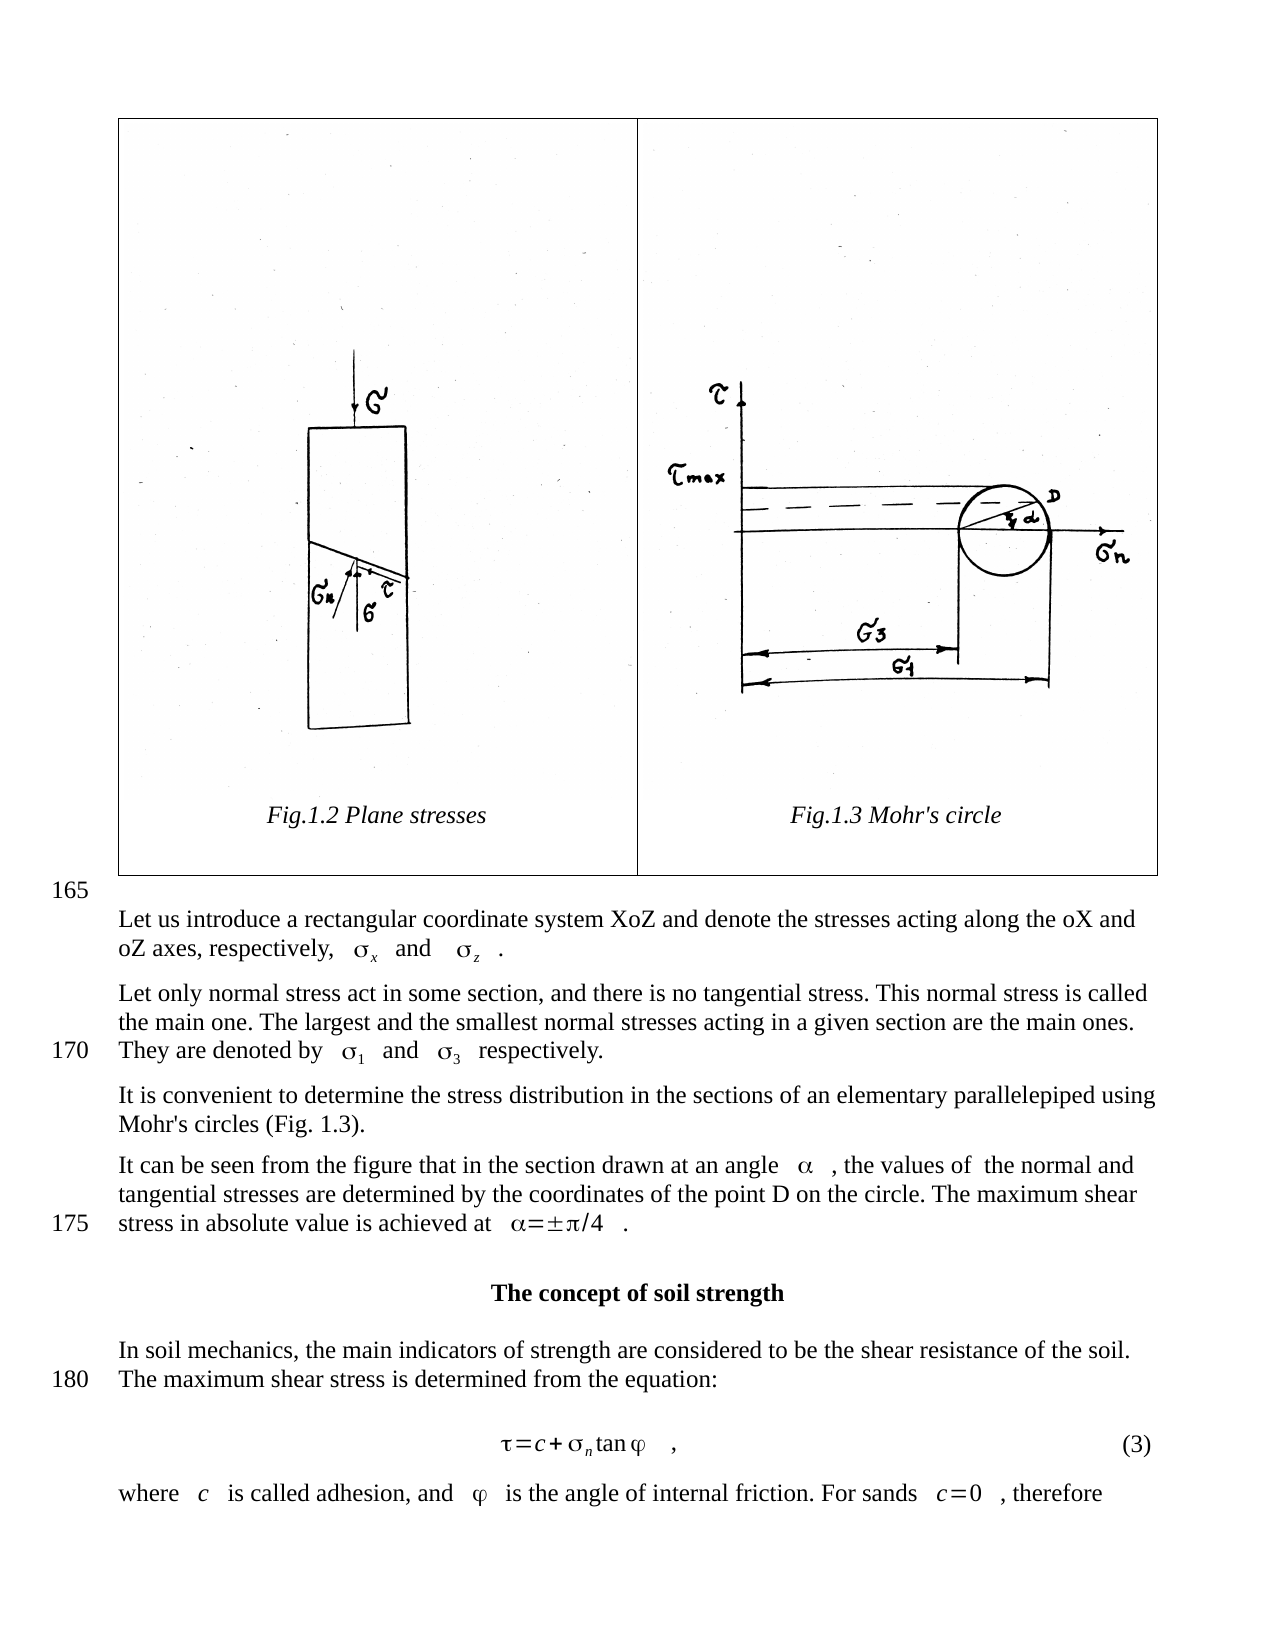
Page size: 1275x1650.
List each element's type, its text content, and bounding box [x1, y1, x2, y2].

text Let only normal stress act in some section, and there is no tangential stress. This normal stress is called the main one. The largest and the smallest normal stresses acting in a given section are the main ones. They are denoted byandrespectively. [118, 978, 1157, 1068]
text The concept of soil strength [118, 1278, 1157, 1307]
picture [123, 123, 632, 800]
table_header , [118, 1422, 1041, 1478]
text Let us introduce a rectangular coordinate system XoZ and denote the stresses acting along the oX and oZ axes, respectively,and . [118, 904, 1157, 965]
table_header [638, 829, 1157, 875]
table_header (3) [1041, 1422, 1157, 1478]
text whereis called adhesion, andis the angle of internal friction. For sands, therefore. The angle for sands is a constant value , while for clays the cohesion and the angle of internal friction depend on the density and moisture. After preliminary compaction of the soil, an increase in adhesion and a decrease in the angle of internal friction are observed, this is due to an irreversible decrease in the coefficient of porosity, as a result of which the molecular forces of interaction between particles increase [6]. [118, 1478, 1157, 1508]
text It can be seen from the figure that in the section drawn at an angle, the values ​​of the normal and tangential stresses are determined by the coordinates of the point D on the circle. The maximum shear stress in absolute value is achieved at. [118, 1150, 1157, 1237]
text In soil mechanics, the main indicators of strength are considered to be the shear resistance of the soil. The maximum shear stress is determined from the equation: [118, 1335, 1157, 1393]
table_header [119, 829, 637, 875]
text It is convenient to determine the stress distribution in the sections of an elementary parallelepiped using Mohr's circles (Fig. 1.3). [118, 1080, 1157, 1138]
table_header [119, 119, 637, 828]
picture [643, 123, 1152, 800]
table_header [638, 119, 1157, 828]
